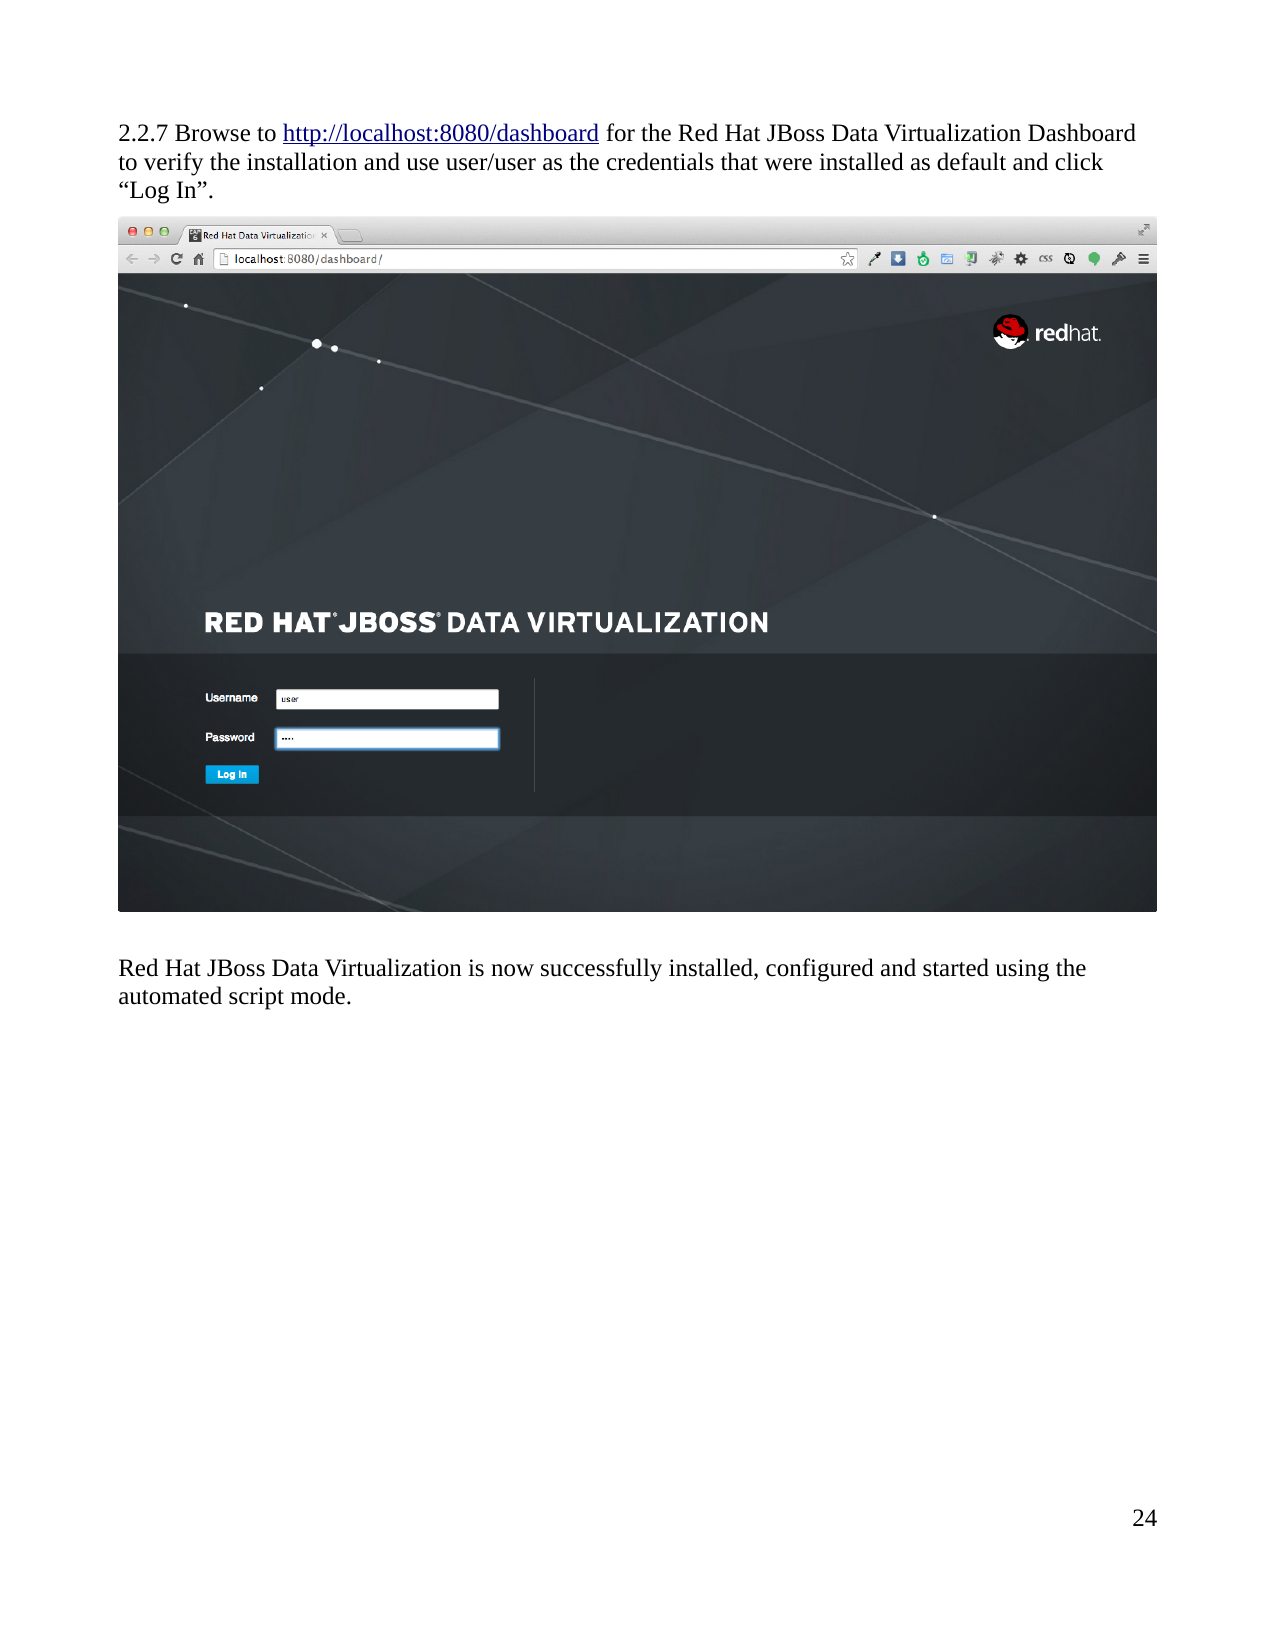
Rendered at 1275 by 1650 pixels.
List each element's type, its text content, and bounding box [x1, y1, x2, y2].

picture [118, 216, 1157, 912]
text 2.2.7 Browse to http://localhost:8080/dashboard for the Red Hat JBoss Data Virtualization Dashboard to verify the installation and use user/user as the credentials that were installed as default and click “Log In”. [118, 118, 1157, 204]
text Red Hat JBoss Data Virtualization is now successfully installed, configured and started using the automated script mode. [118, 953, 1157, 1010]
